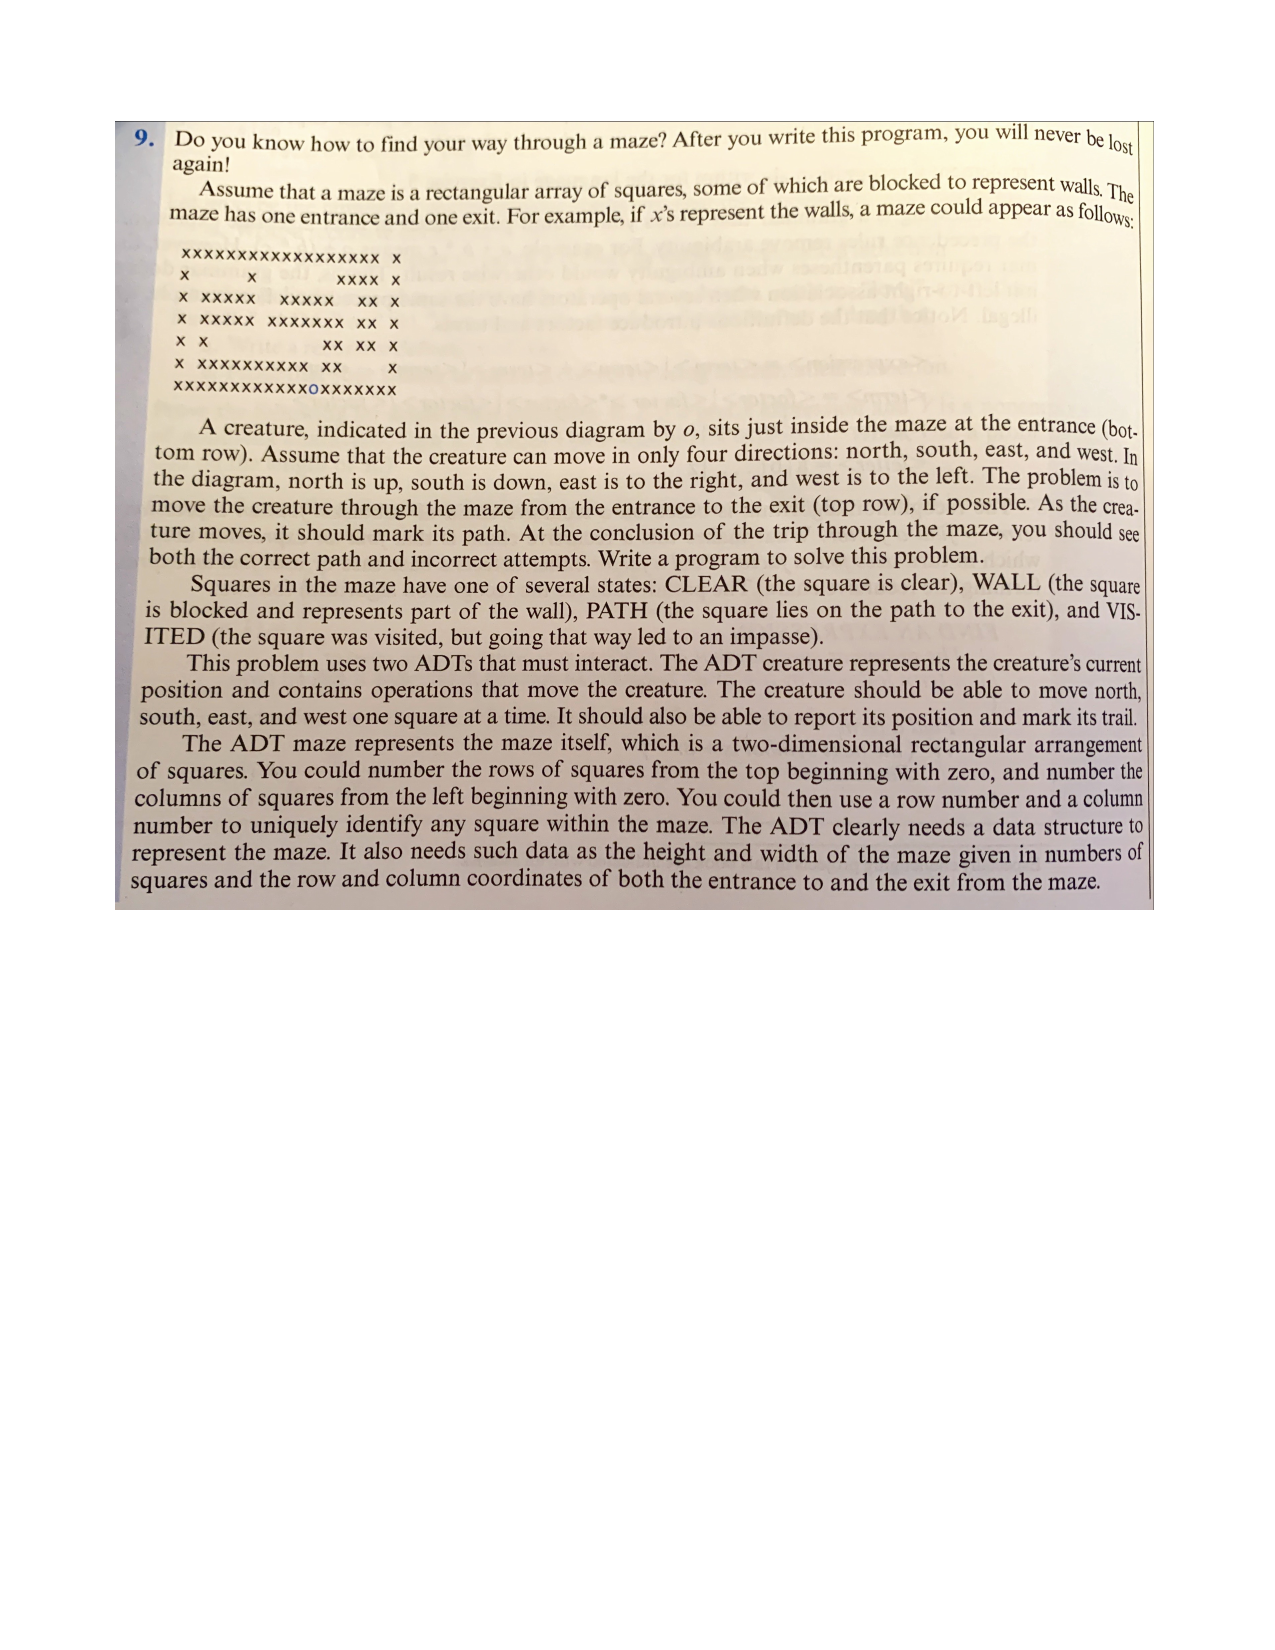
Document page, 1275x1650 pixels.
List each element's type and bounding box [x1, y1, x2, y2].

picture [115, 121, 1154, 910]
